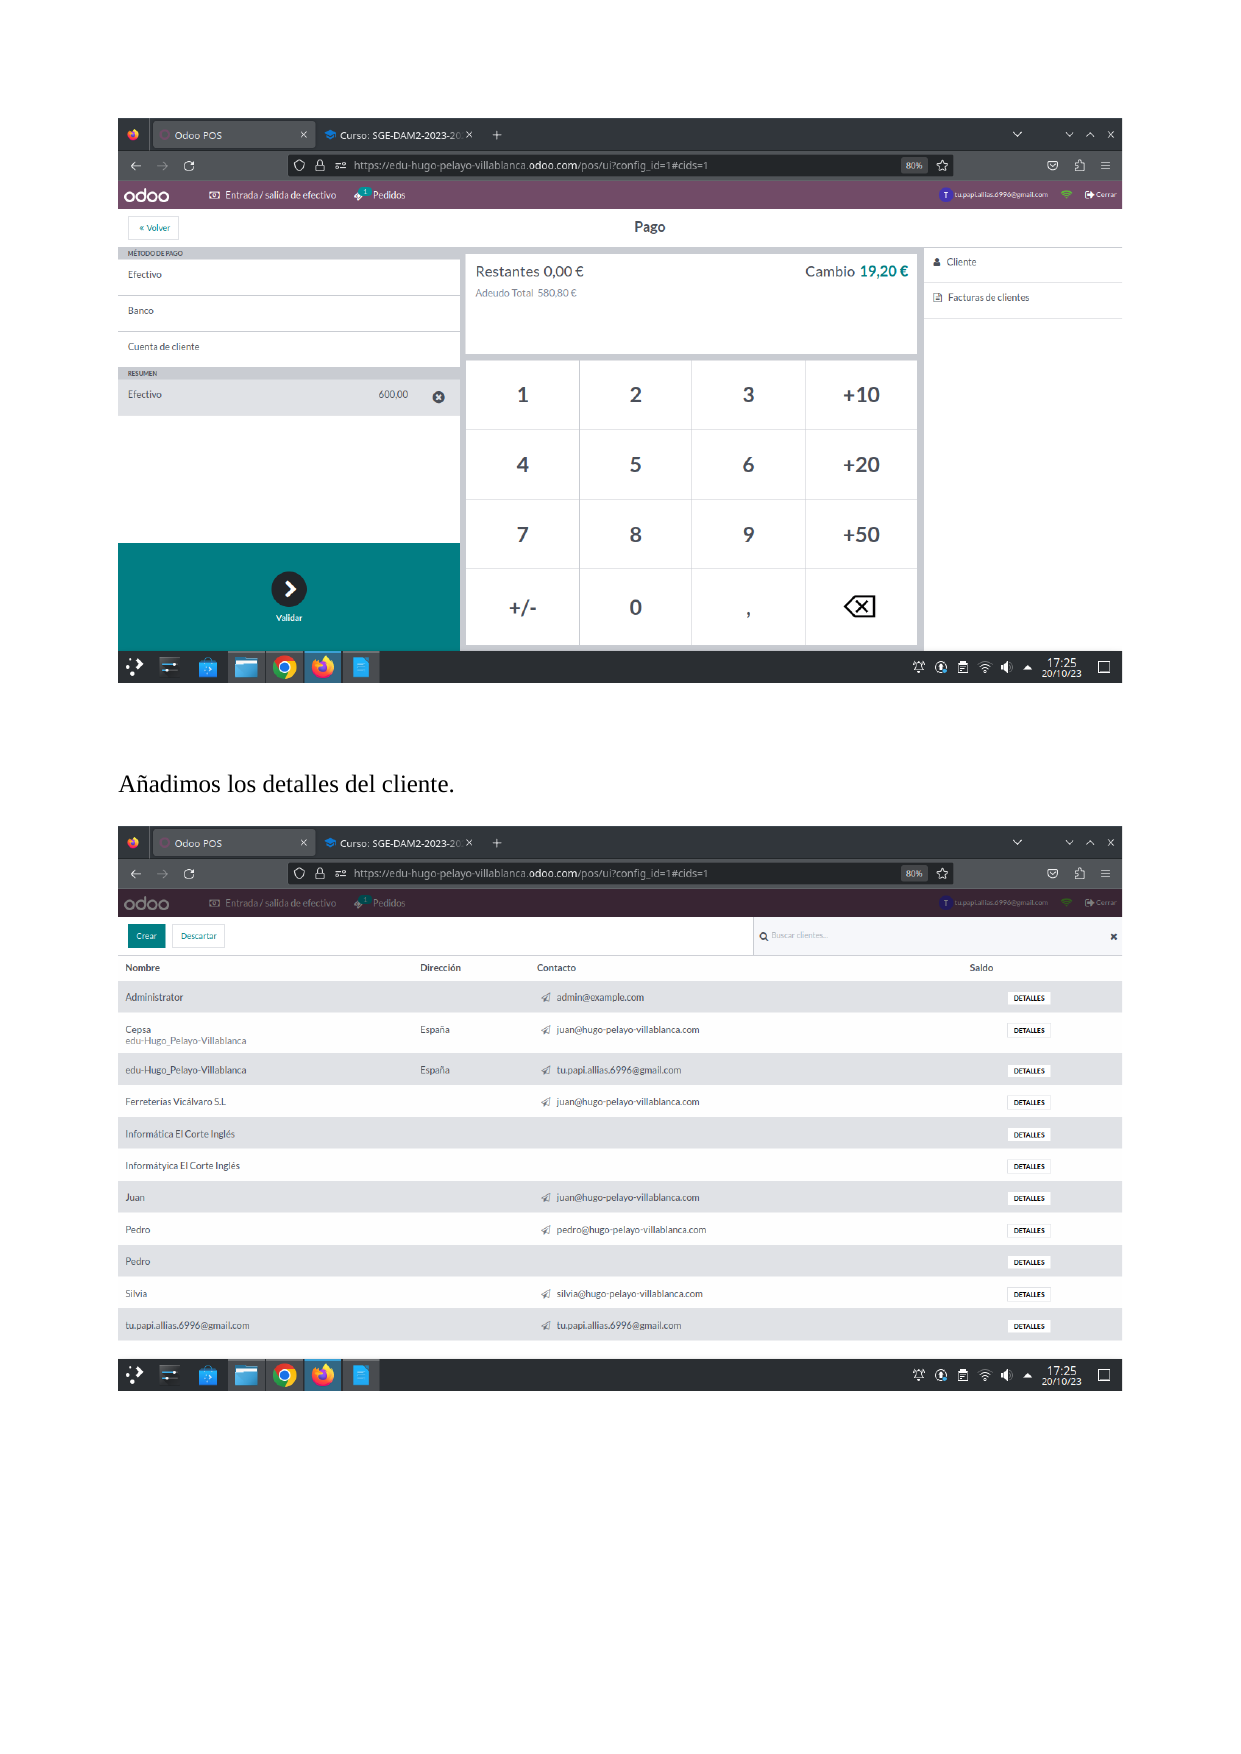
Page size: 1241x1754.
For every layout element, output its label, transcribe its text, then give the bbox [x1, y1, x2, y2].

picture [118, 826, 1123, 1391]
picture [118, 118, 1123, 683]
text Añadimos los detalles del cliente. [118, 769, 1122, 797]
